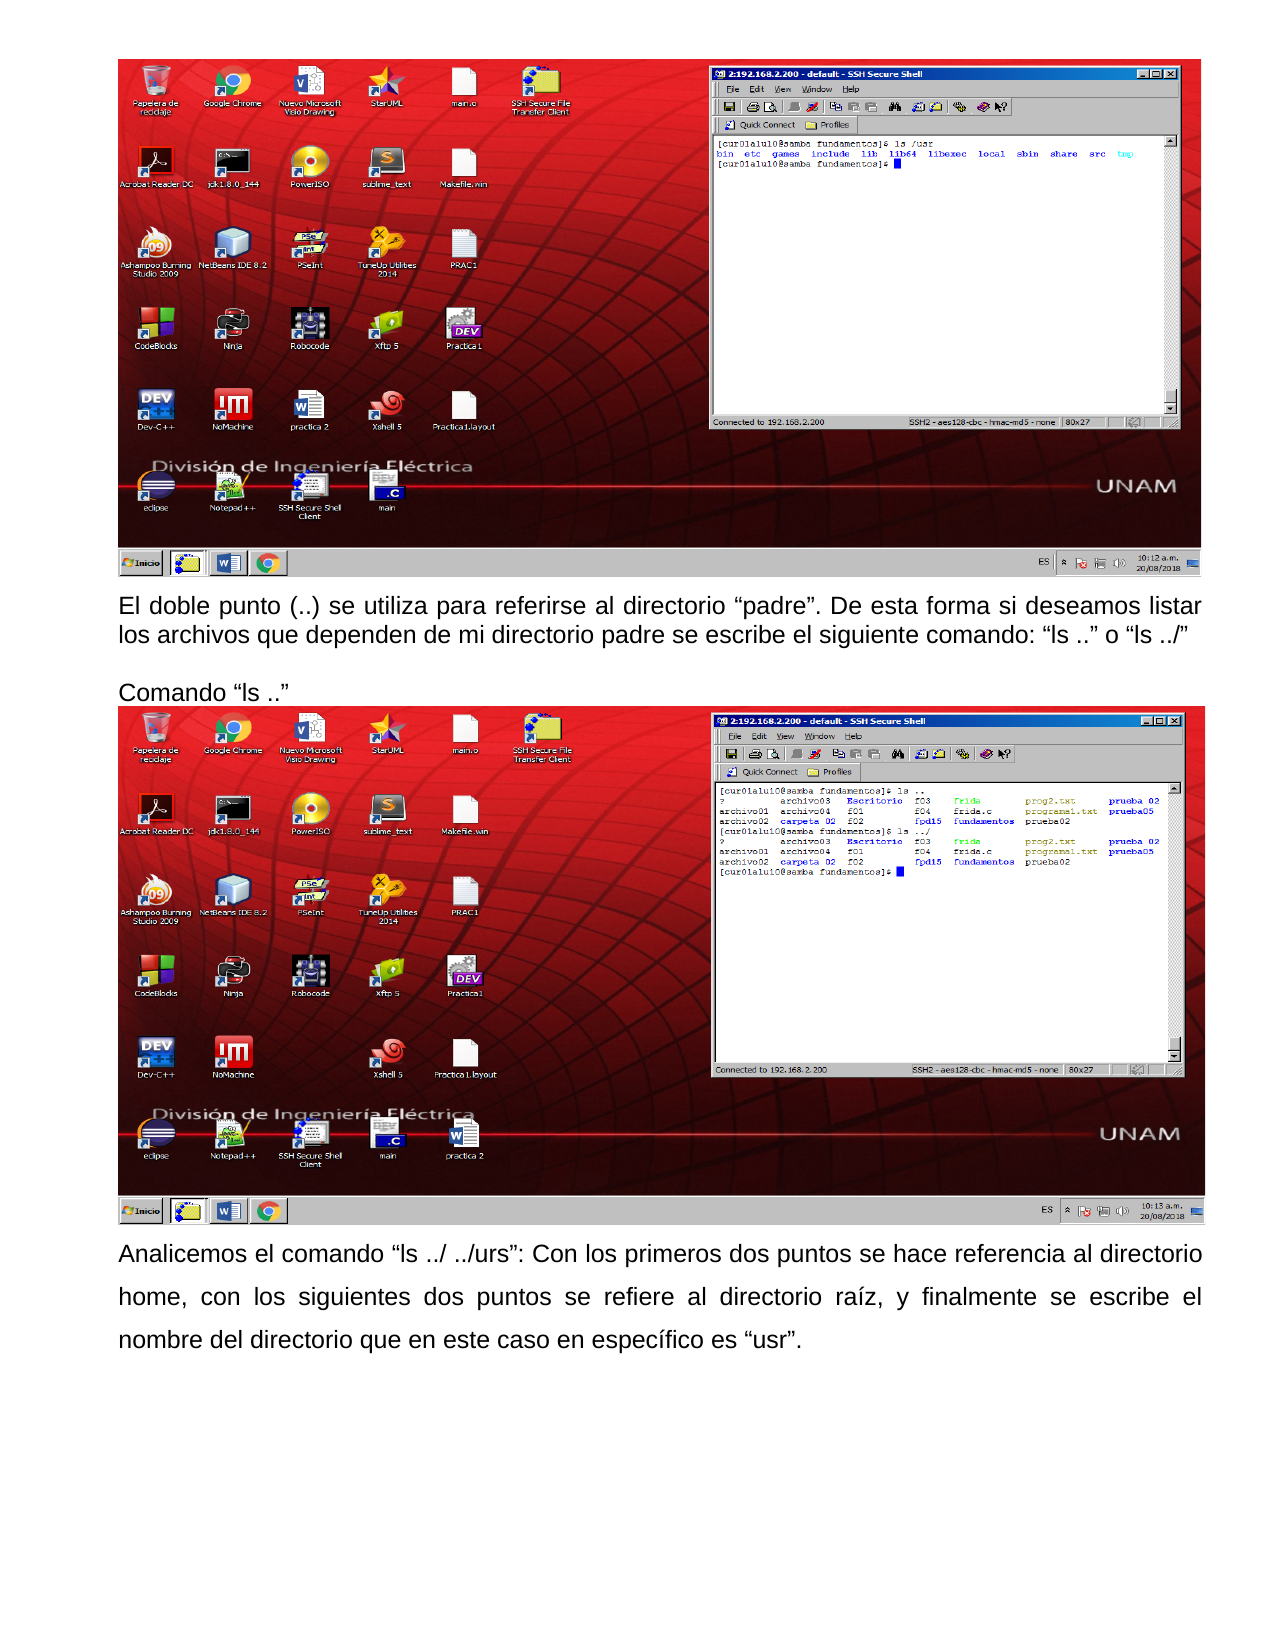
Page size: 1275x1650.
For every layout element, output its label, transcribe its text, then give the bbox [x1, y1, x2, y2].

text Comando “ls ..” [118, 678, 1205, 706]
text Analicemos el comando “ls ../ ../urs”: Con los primeros dos puntos se hace referencia al directorio home, con los siguientes dos puntos se refiere al directorio raíz, y finalmente se escribe el nombre del directorio que en este caso en específico es “usr”. [118, 1238, 1205, 1353]
text El doble punto (..) se utiliza para referirse al directorio “padre”. De esta forma si deseamos listar los archivos que dependen de mi directorio padre se escribe el siguiente comando: “ls ..” o “ls ../” [118, 591, 1205, 649]
